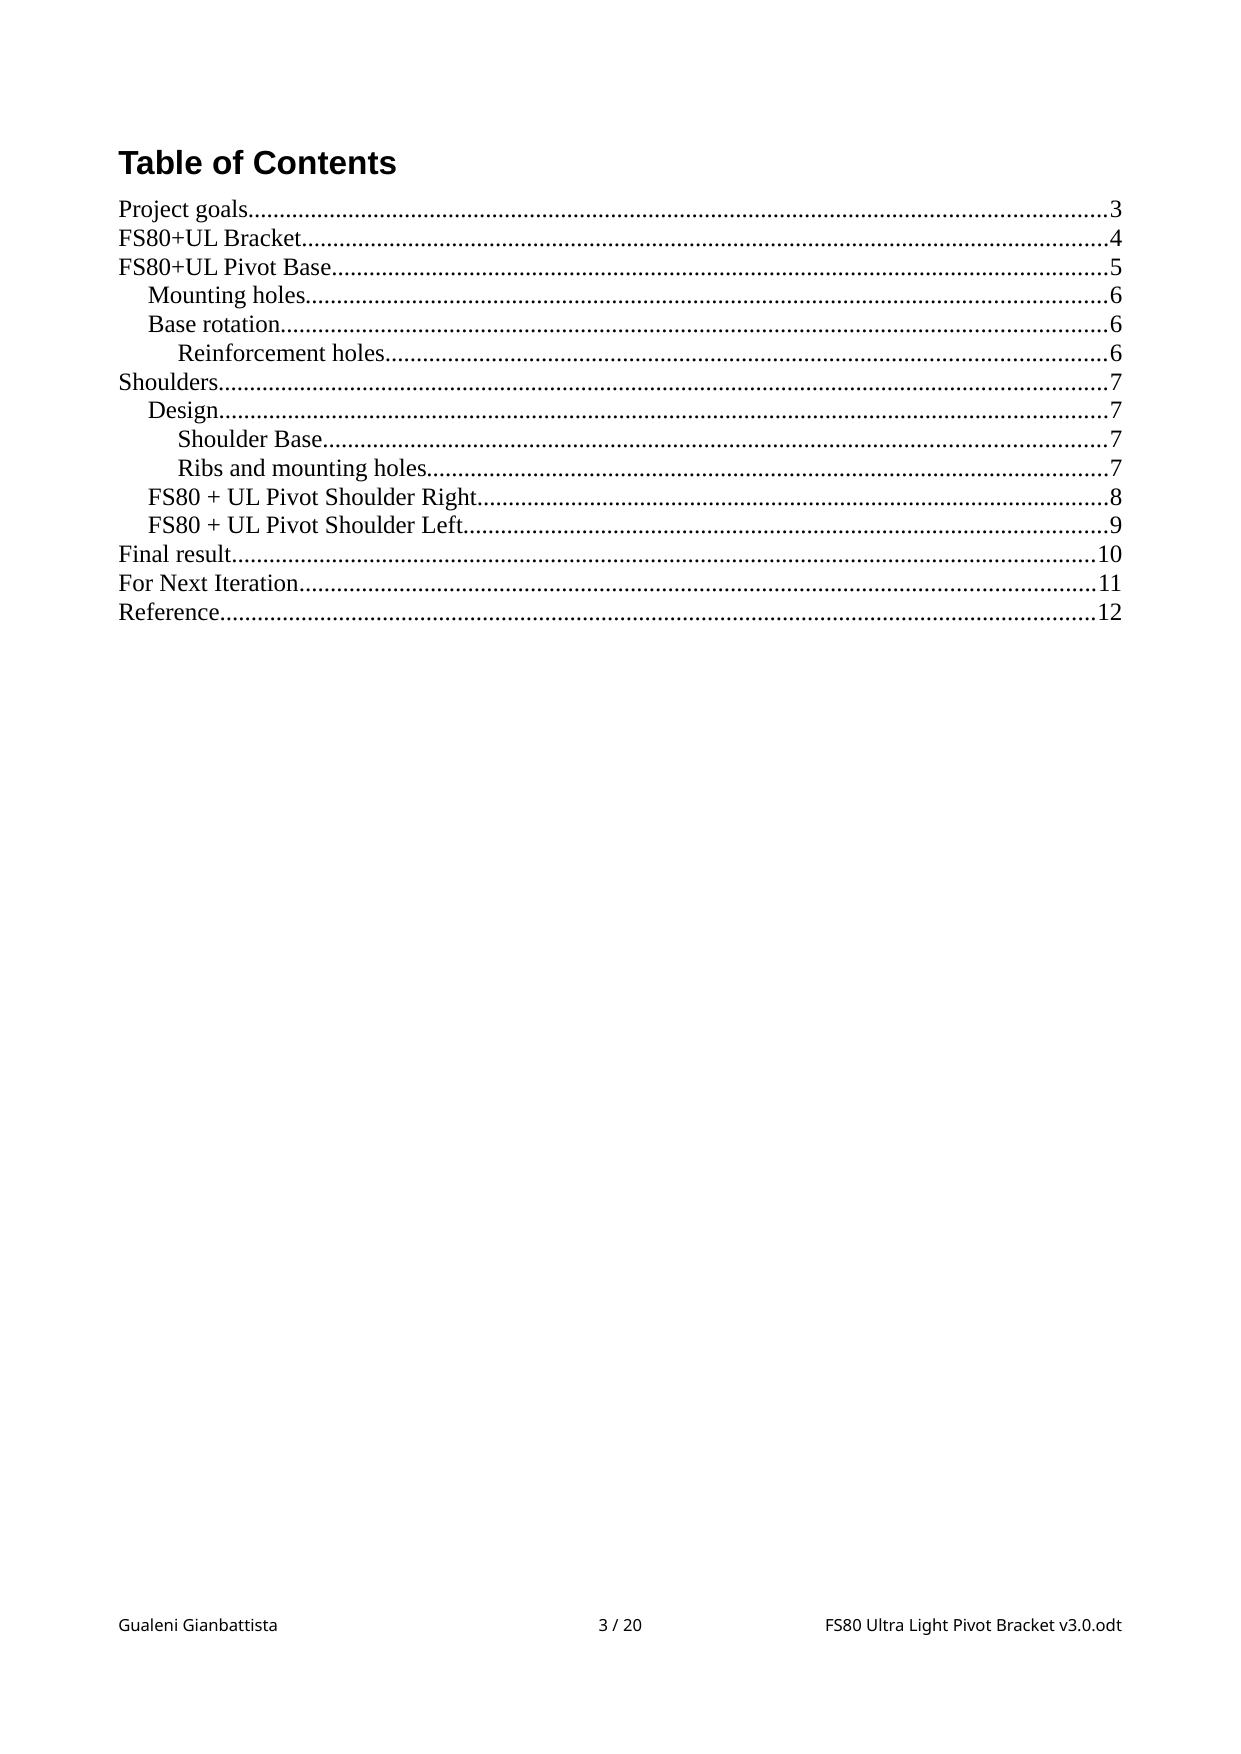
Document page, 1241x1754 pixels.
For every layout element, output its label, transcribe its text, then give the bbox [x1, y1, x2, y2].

text Shoulder Base 7 [177, 424, 1122, 453]
text For Next Iteration 11 [118, 568, 1122, 597]
subtitle Table of Contents [118, 143, 1122, 182]
text Shoulders 7 [118, 367, 1122, 395]
text Base rotation 6 [148, 309, 1122, 338]
text Reference 12 [118, 597, 1122, 625]
text Reinforcement holes 6 [177, 338, 1122, 367]
text FS80+UL Pivot Base 5 [118, 252, 1122, 280]
text Mounting holes 6 [148, 280, 1122, 309]
text Ribs and mounting holes 7 [177, 453, 1122, 482]
text FS80+UL Bracket 4 [118, 223, 1122, 252]
text FS80 + UL Pivot Shoulder Right 8 [148, 482, 1122, 510]
text Project goals 3 [118, 194, 1122, 223]
text FS80 + UL Pivot Shoulder Left 9 [148, 510, 1122, 539]
text Design 7 [148, 395, 1122, 424]
text Final result 10 [118, 539, 1122, 568]
